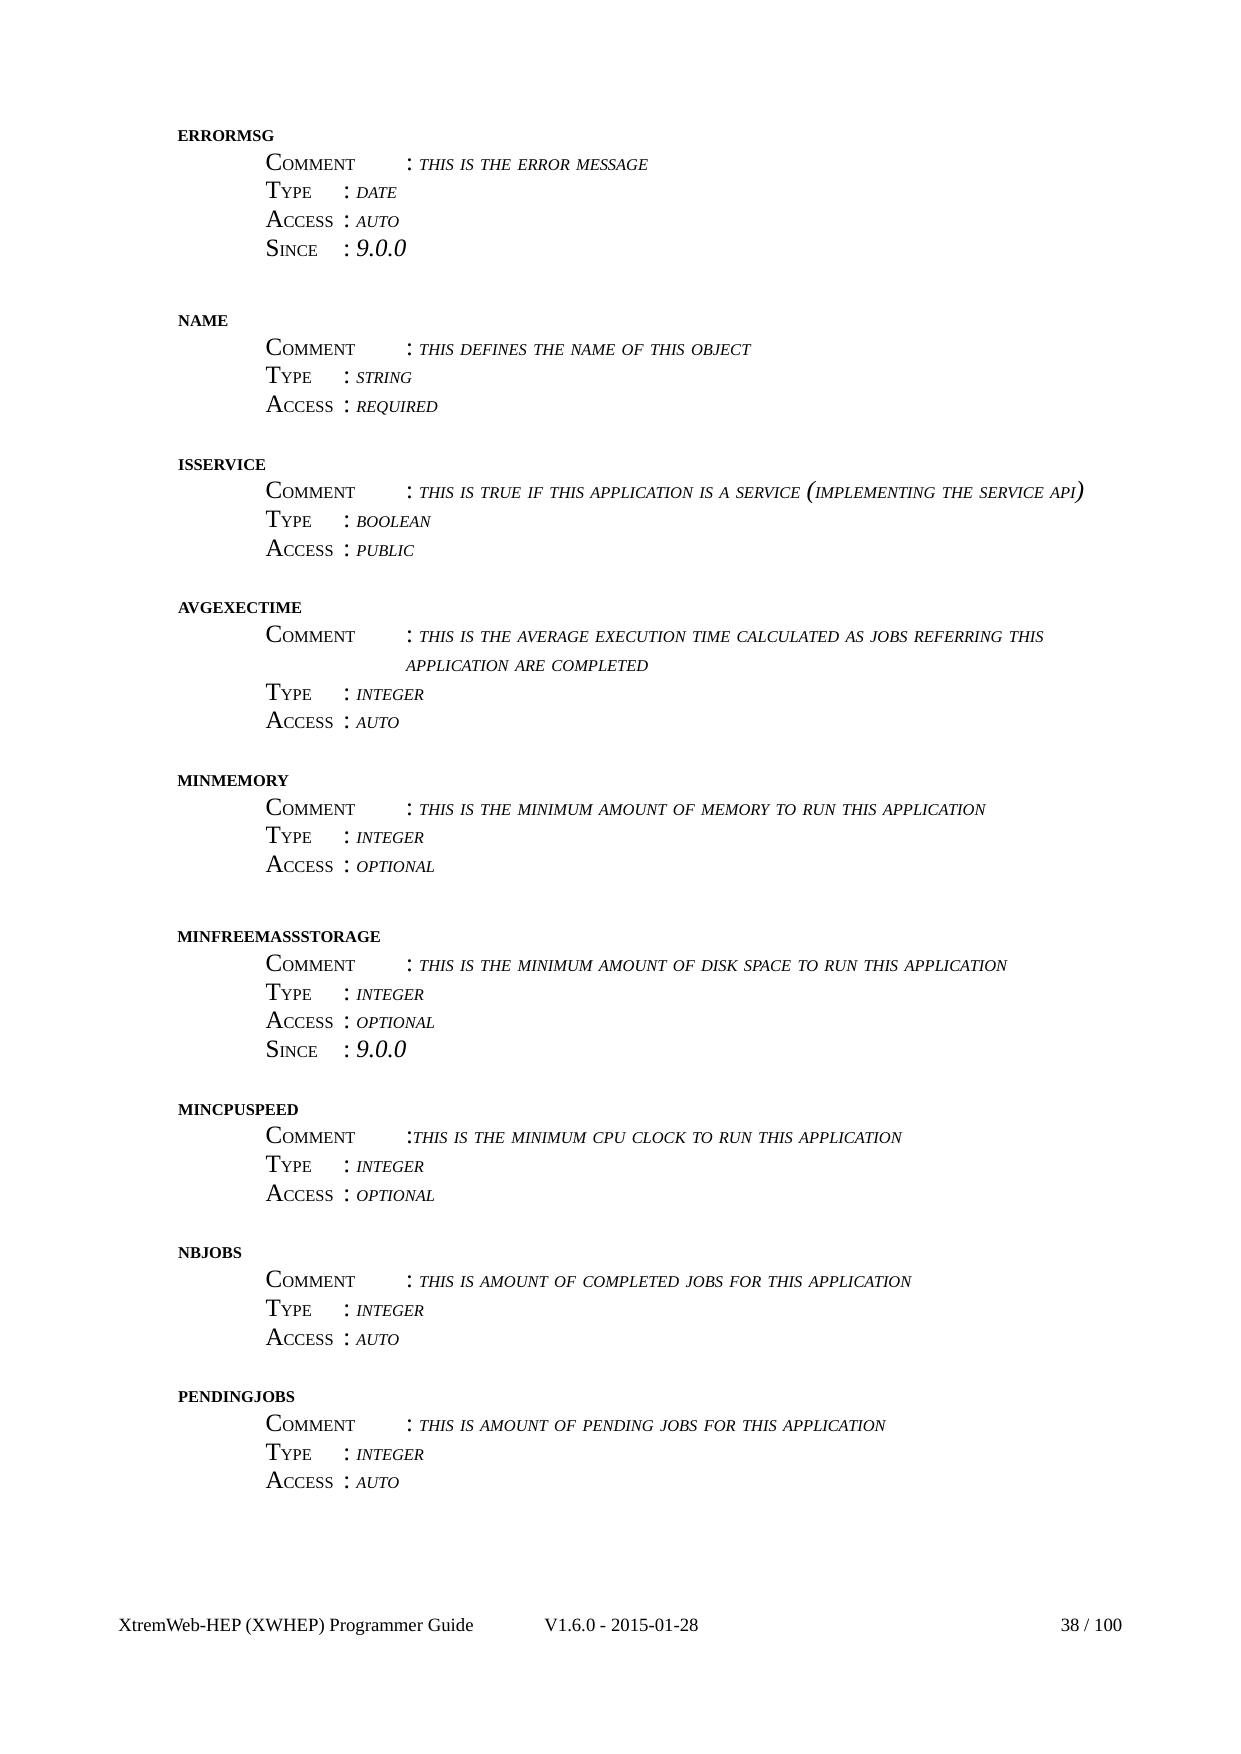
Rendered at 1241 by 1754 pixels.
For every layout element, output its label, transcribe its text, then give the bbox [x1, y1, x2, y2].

text avgexectime [178, 591, 1122, 619]
text mincpuspeed [178, 1092, 1122, 1121]
text Access : optional [265, 849, 1122, 878]
text minmemory [177, 763, 1122, 792]
text Type : date [265, 176, 1122, 204]
text Since : 9.0.0 [265, 1034, 1122, 1063]
text Type : string [265, 361, 1122, 389]
text Access : auto [265, 1466, 1122, 1494]
text Comment :this is the minimum cpu clock to run this application [265, 1121, 1122, 1149]
text Type : boolean [265, 504, 1122, 533]
text isservice [178, 447, 1122, 476]
text Access : public [265, 533, 1122, 562]
text Type : integer [265, 1293, 1122, 1322]
text Access : auto [265, 706, 1122, 734]
text Access : auto [265, 204, 1122, 233]
text Access : auto [265, 1322, 1122, 1351]
text Comment : this is the minimum amount of disk space to run this application [265, 948, 1122, 977]
text Access : optional [265, 1178, 1122, 1207]
text Access : optional [265, 1006, 1122, 1034]
text nbjobs [178, 1236, 1122, 1264]
text Comment : this is the error message [265, 147, 1122, 176]
text Type : integer [265, 977, 1122, 1006]
text Type : integer [265, 1149, 1122, 1178]
text Type : integer [265, 1437, 1122, 1466]
text Since : 9.0.0 [265, 233, 1122, 262]
text Comment : this is amount of completed jobs for this application [265, 1264, 1122, 1293]
text pendingjobs [178, 1379, 1122, 1408]
text errormsg [177, 118, 1122, 147]
text minfreemassstorage [177, 919, 1122, 948]
text Comment : this is amount of pending jobs for this application [265, 1408, 1122, 1437]
text Type : integer [265, 677, 1122, 706]
text Comment : this is the minimum amount of memory to run this application [265, 792, 1122, 821]
text Comment : this is the average execution time calculated as jobs referring this application are completed [265, 619, 1122, 677]
text Type : integer [265, 821, 1122, 849]
text name [178, 303, 1122, 332]
text Access : required [265, 389, 1122, 418]
text Comment : this defines the name of this object [265, 332, 1122, 361]
text Comment : this is true if this application is a service (implementing the service api) [265, 476, 1122, 504]
